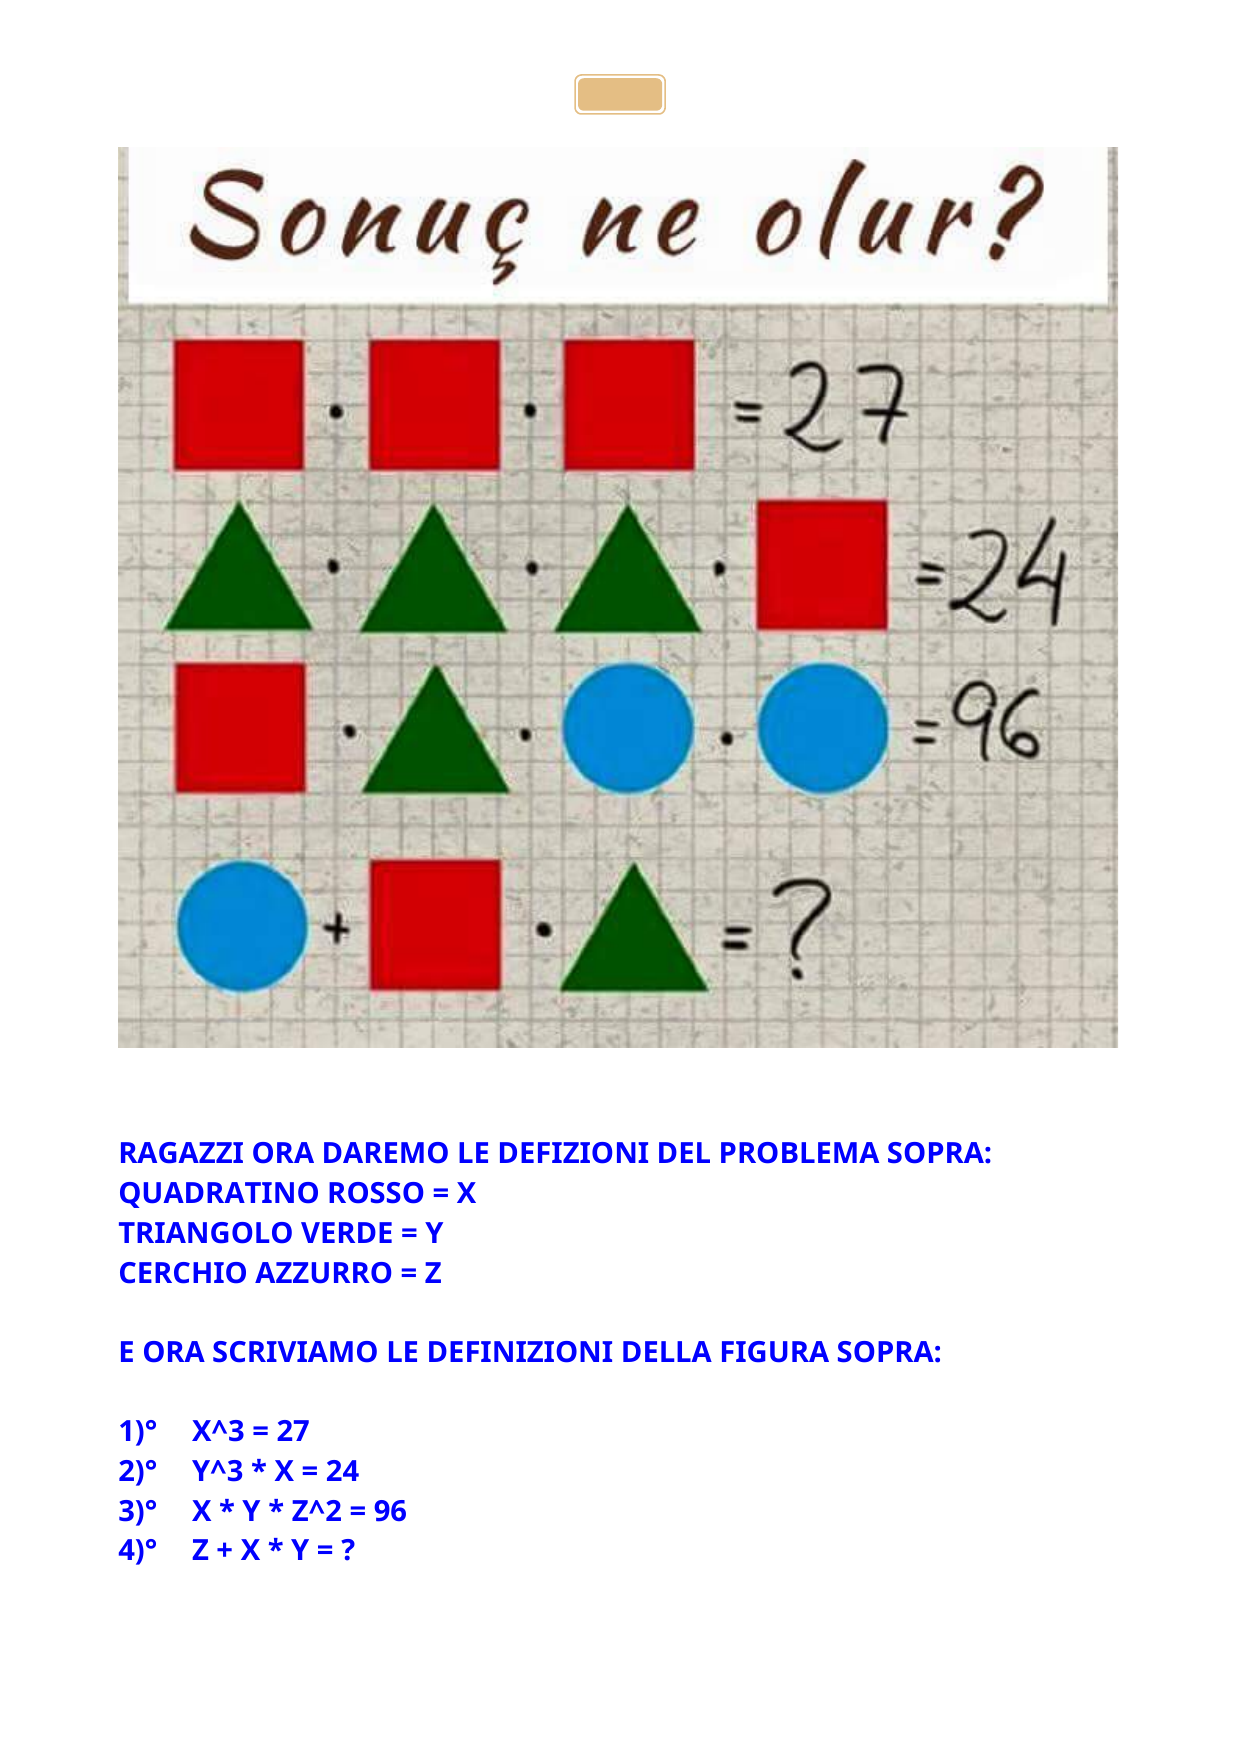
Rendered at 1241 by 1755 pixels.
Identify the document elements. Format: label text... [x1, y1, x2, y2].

text TRIANGOLO VERDE = Y [118, 1212, 1122, 1252]
text 4)° Z + X * Y = ? [118, 1530, 1122, 1569]
text QUADRATINO ROSSO = X [118, 1172, 1122, 1212]
text E ORA SCRIVIAMO LE DEFINIZIONI DELLA FIGURA SOPRA: [118, 1331, 1122, 1371]
text 3)° X * Y * Z^2 = 96 [118, 1490, 1122, 1530]
text RAGAZZI ORA DAREMO LE DEFIZIONI DEL PROBLEMA SOPRA: [118, 1133, 1122, 1172]
text 1)° X^3 = 27 [118, 1411, 1122, 1450]
text CERCHIO AZZURRO = Z [118, 1252, 1122, 1292]
text 2)° Y^3 * X = 24 [118, 1450, 1122, 1490]
